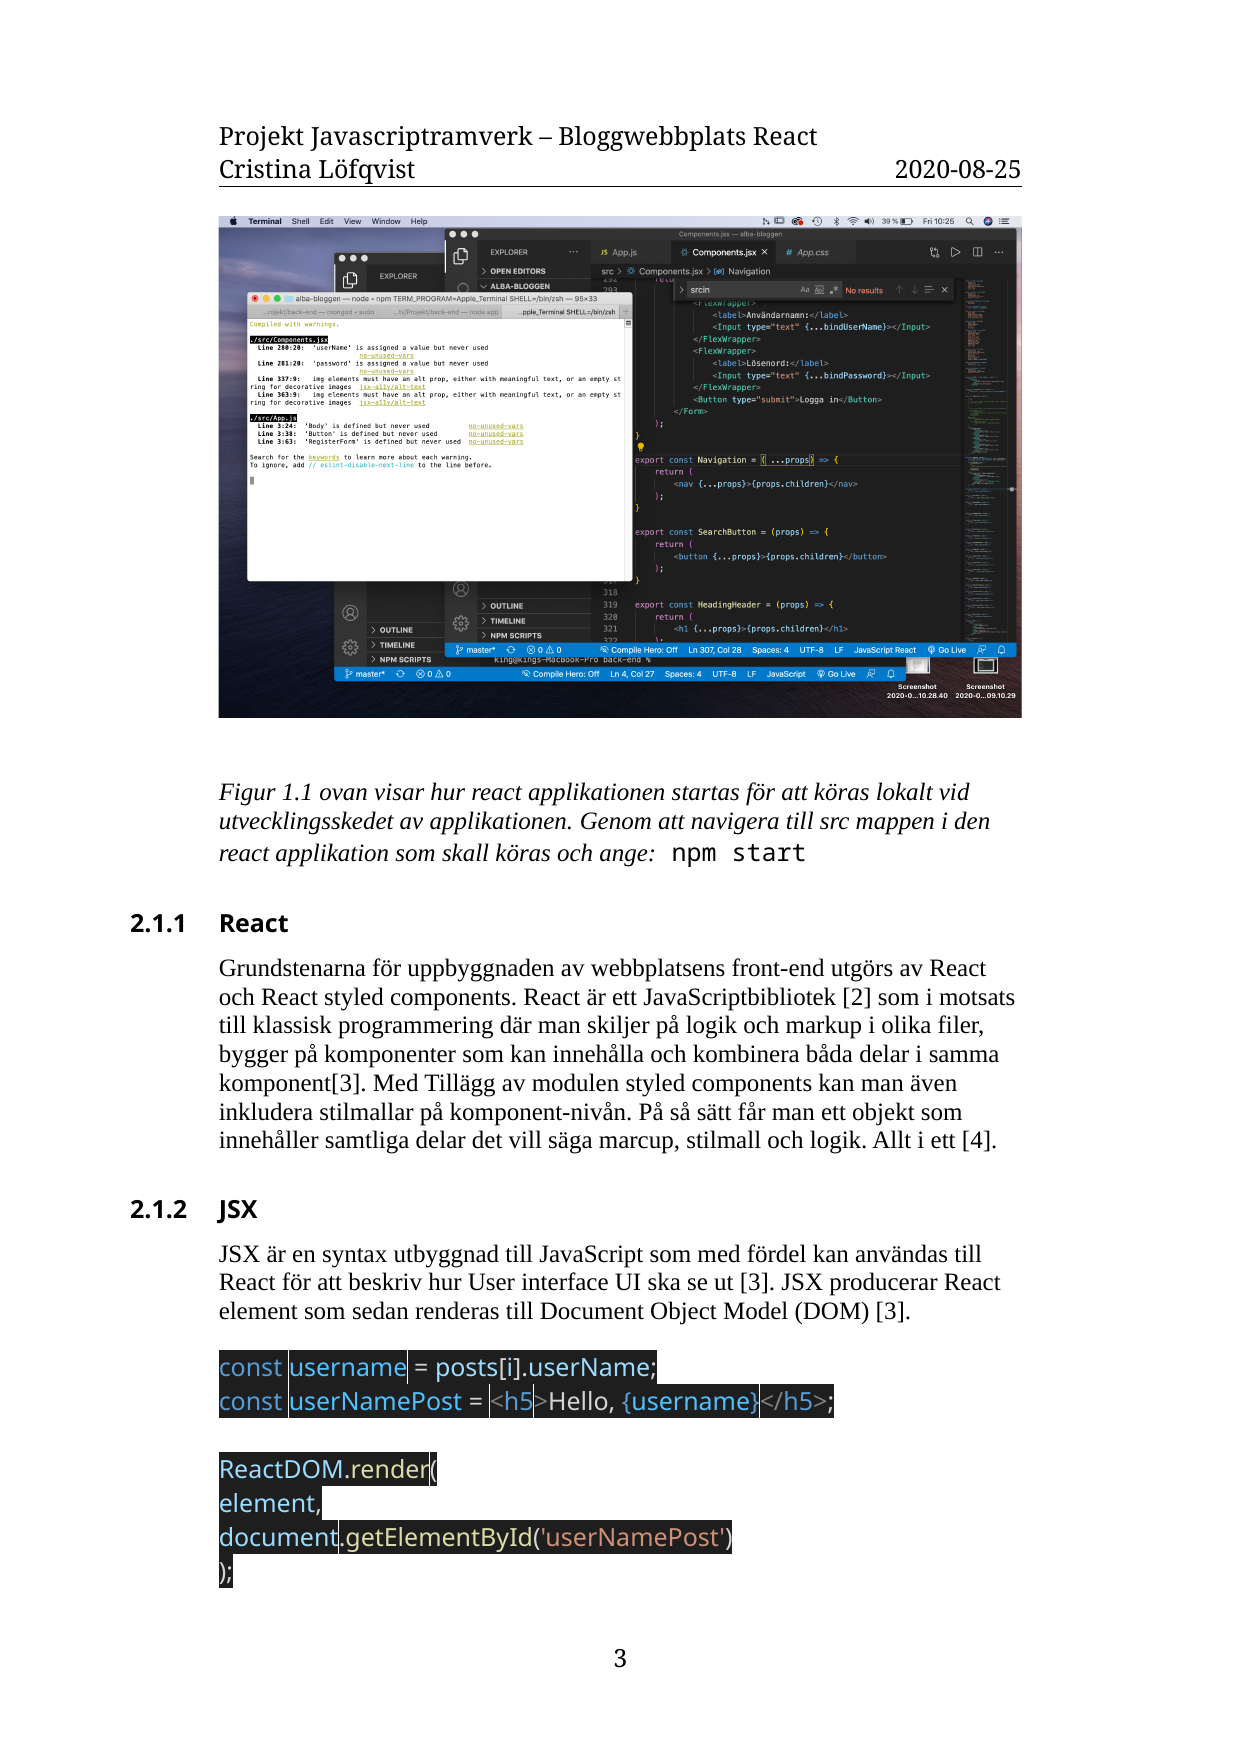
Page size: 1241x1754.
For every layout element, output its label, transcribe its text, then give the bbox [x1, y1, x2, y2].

text Grundstenarna för uppbyggnaden av webbplatsens front-end utgörs av React och React styled components. React är ett JavaScriptbibliotek [2] som i motsats till klassisk programmering där man skiljer på logik och markup i olika filer, bygger på komponenter som kan innehålla och kombinera båda delar i samma komponent[3]. Med Tillägg av modulen styled components kan man även inkludera stilmallar på komponent-nivån. På så sätt får man ett objekt som innehåller samtliga delar det vill säga marcup, stilmall och logik. Allt i ett [4]. [218, 953, 1022, 1154]
text JSX är en syntax utbyggnad till JavaScript som med fördel kan användas till React för att beskriv hur User interface UI ska se ut [3]. JSX producerar React element som sedan renderas till Document Object Model (DOM) [3]. [218, 1239, 1022, 1325]
text Figur 1.1 ovan visar hur react applikationen startas för att köras lokalt vid utvecklingsskedet av applikationen. Genom att navigera till src mappen i den react applikation som skall köras och ange: npm start [218, 777, 1022, 869]
picture [218, 216, 1022, 718]
text ); [218, 1554, 1022, 1588]
text const username = posts[i].userName; [218, 1350, 1022, 1384]
subtitle JSX [130, 1192, 1022, 1226]
text document.getElementById('userNamePost') [218, 1520, 1022, 1554]
text const userNamePost = <h5>Hello, {username}</h5>; [218, 1384, 1022, 1418]
text ReactDOM.render( [218, 1452, 1022, 1486]
text element, [218, 1486, 1022, 1520]
subtitle React [130, 906, 1022, 940]
